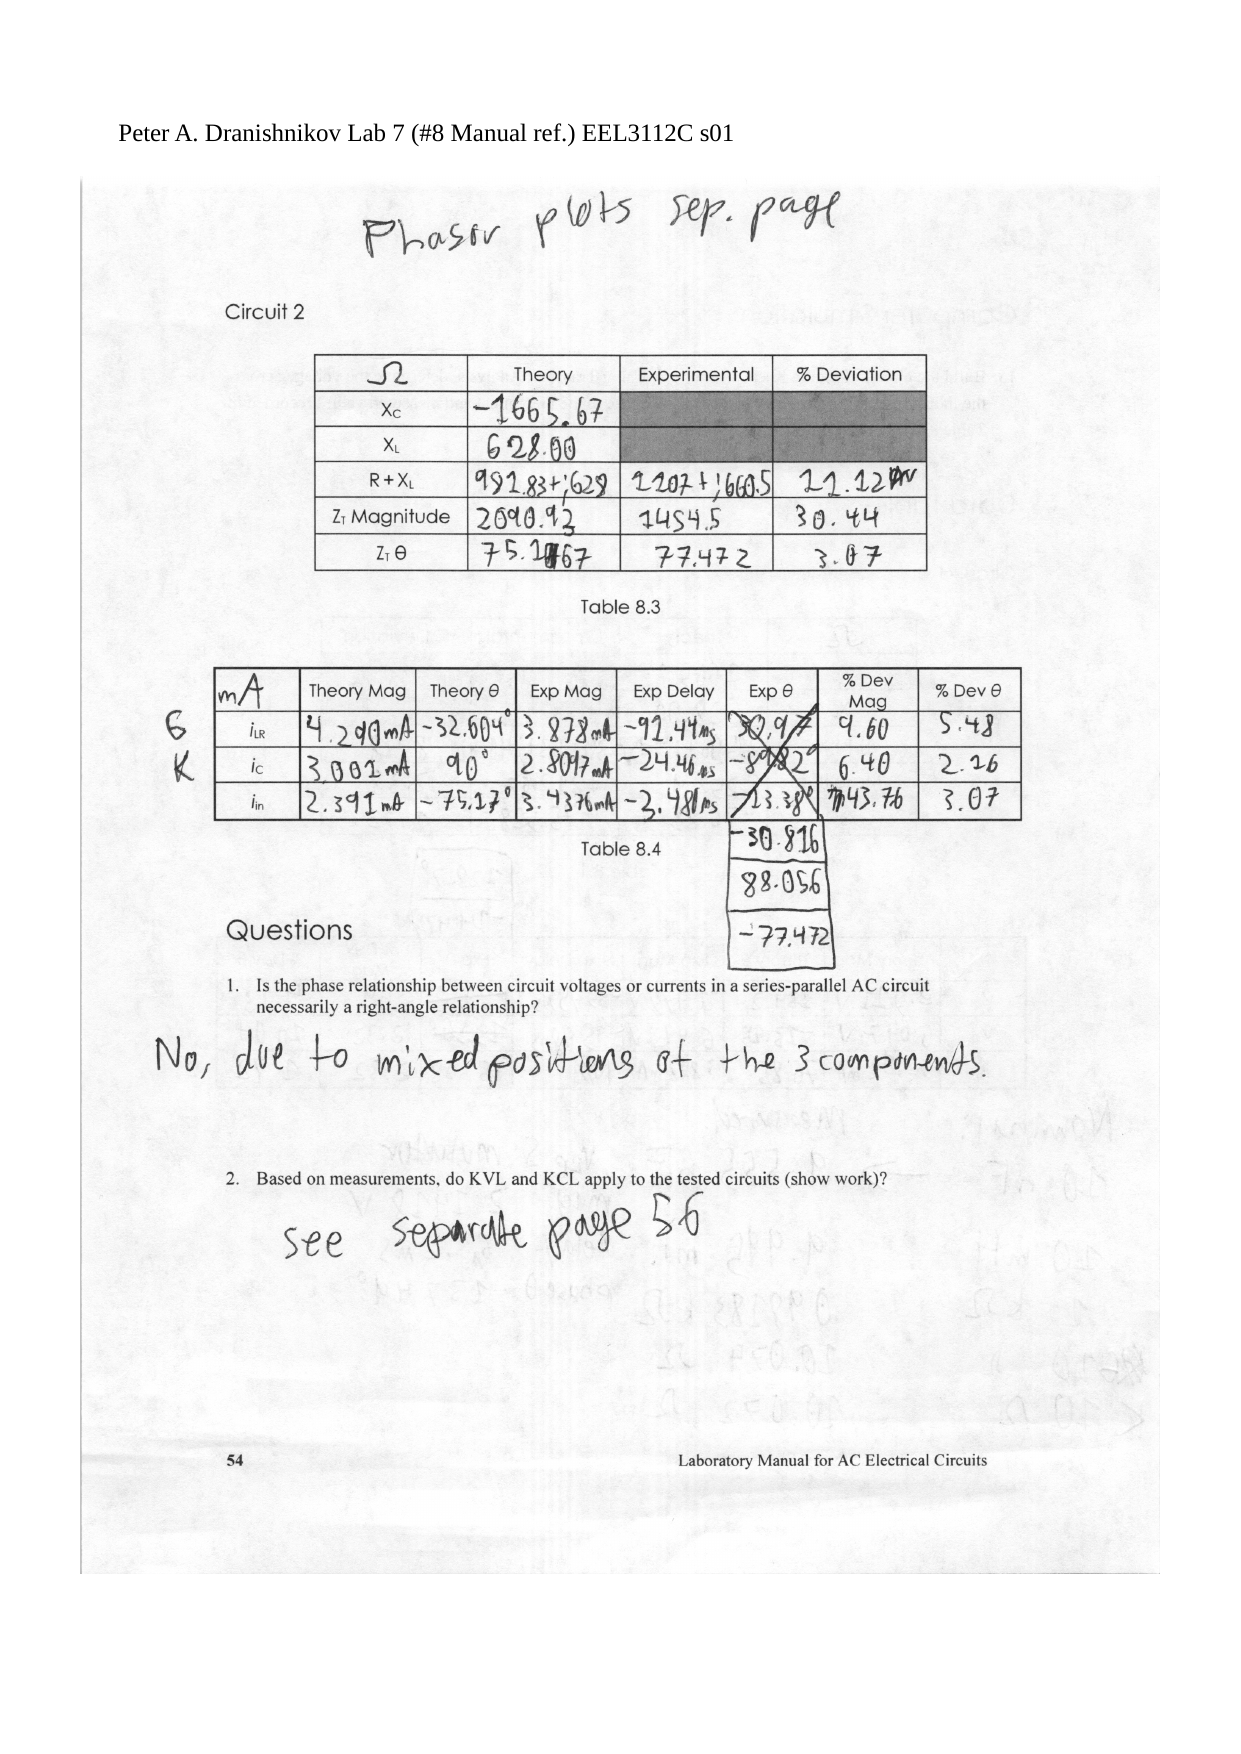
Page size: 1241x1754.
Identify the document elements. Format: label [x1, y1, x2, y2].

picture [80, 176, 1160, 1574]
